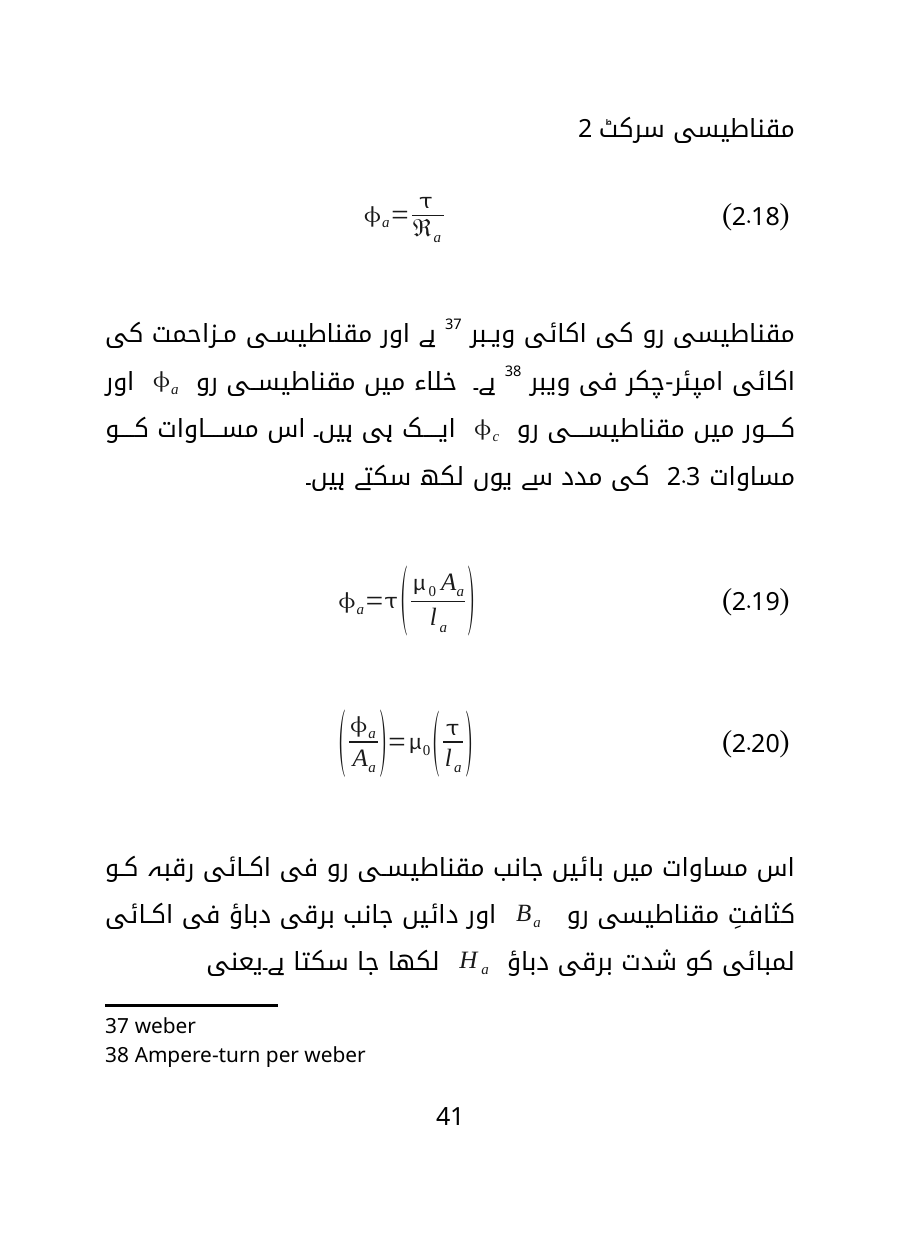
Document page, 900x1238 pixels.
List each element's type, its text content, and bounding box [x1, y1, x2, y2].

text مقناطیسی رو کی اکائی ویبر ہے اور مقناطیسی مزاحمت کی اکائی امپئر-چکر فی ویبر ہے۔ خلاء میں مقناطیسی رواور کور میں مقناطیسی روایک ہی ہیں۔ اس مساوات کو مساوات 2.3 کی مدد سے یوں لکھ سکتے ہیں۔ [105, 311, 795, 500]
text اس مساوات میں بائیں جانب مقناطیسی رو فی اکائی رقبہ کو کثافتِ مقناطیسی رو اور دائیں جانب برقی دباؤ فی اکائی لمبائی کو شدت برقی دباؤلکھا جا سکتا ہے۔یعنی [105, 844, 795, 986]
text Ampere-turn per weber [105, 1040, 795, 1068]
table_header (2.18) [694, 183, 795, 264]
table_header [105, 703, 699, 797]
table_header (2.20) [699, 703, 795, 797]
table_header [105, 559, 700, 656]
text weber [105, 1012, 795, 1040]
table_header [105, 183, 694, 264]
table_header (2.19) [700, 559, 795, 656]
